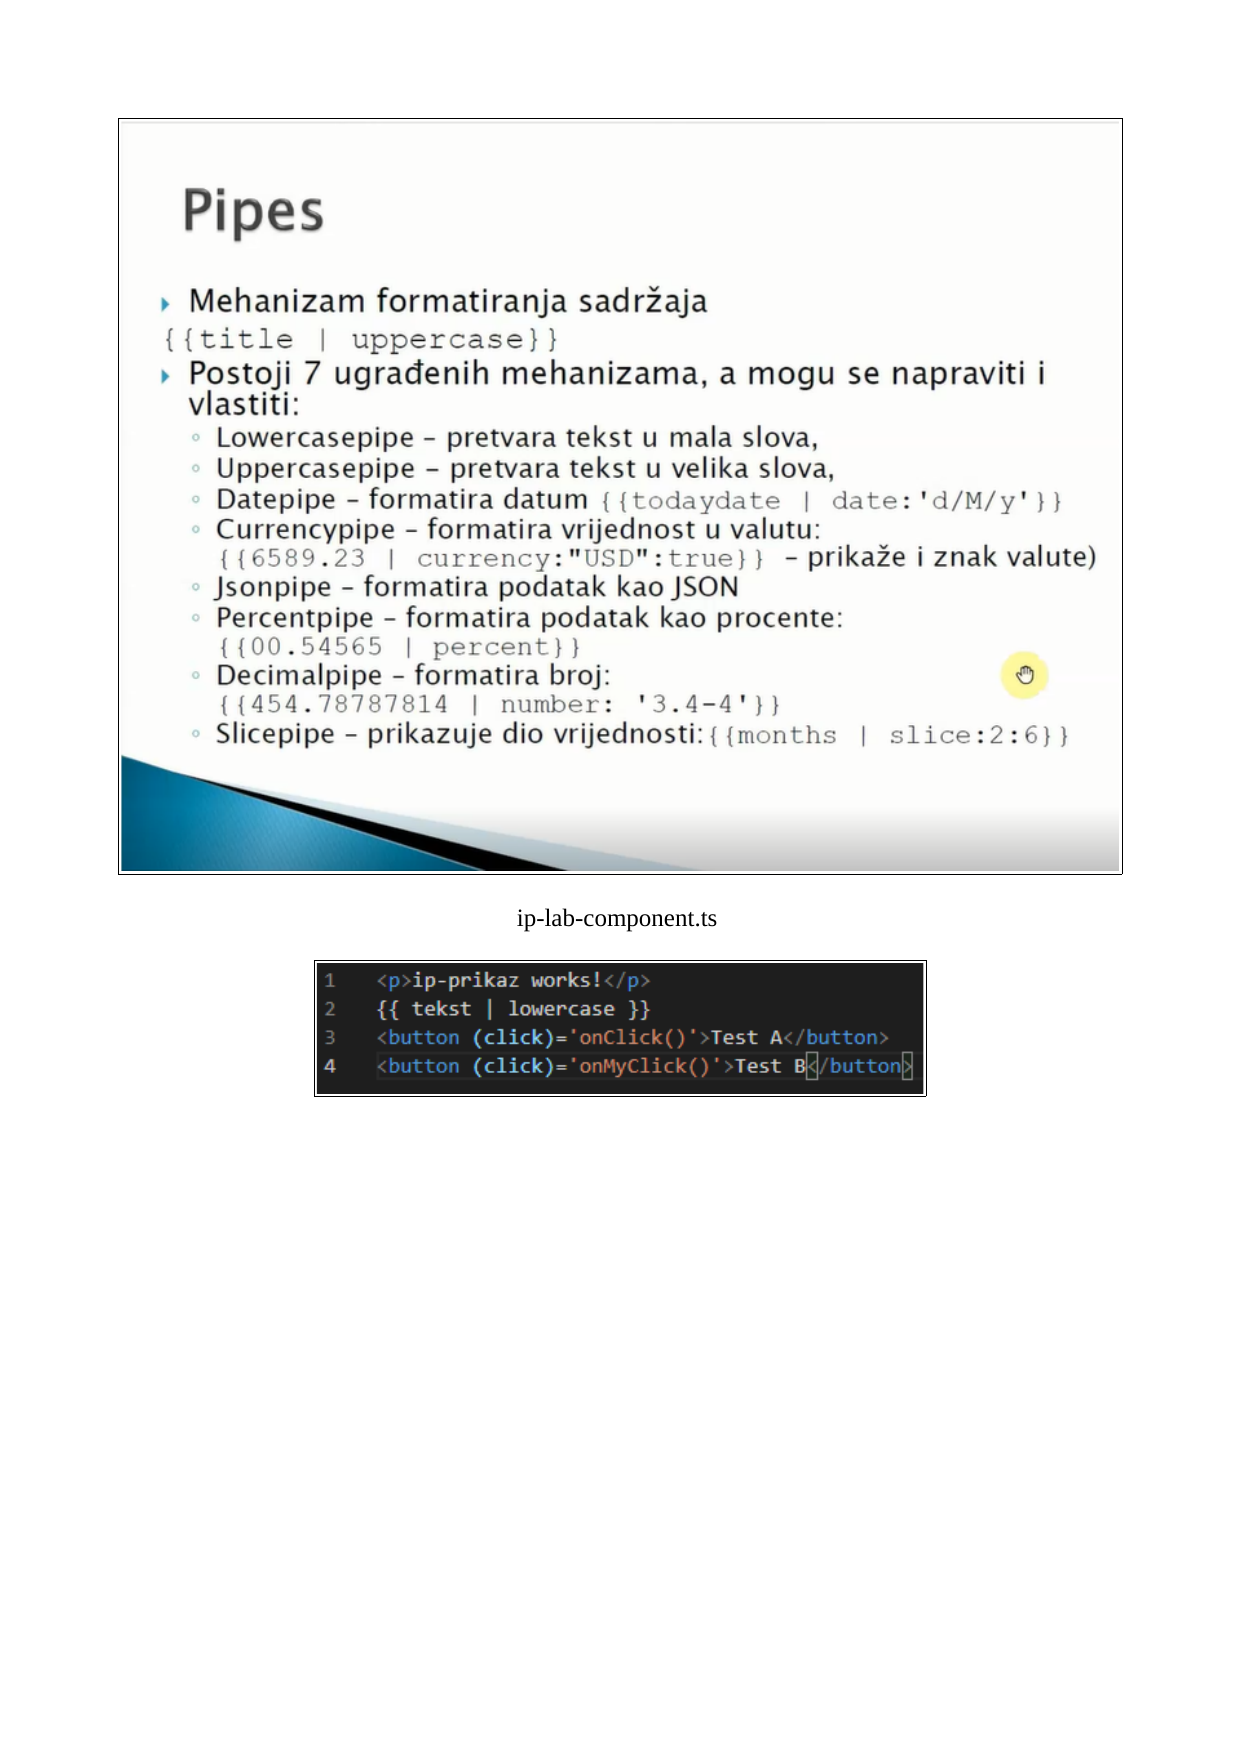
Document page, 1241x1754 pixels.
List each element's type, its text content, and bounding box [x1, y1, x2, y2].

picture [316, 963, 924, 1094]
picture [121, 121, 1119, 871]
text ip-lab-component.ts [118, 903, 1122, 931]
